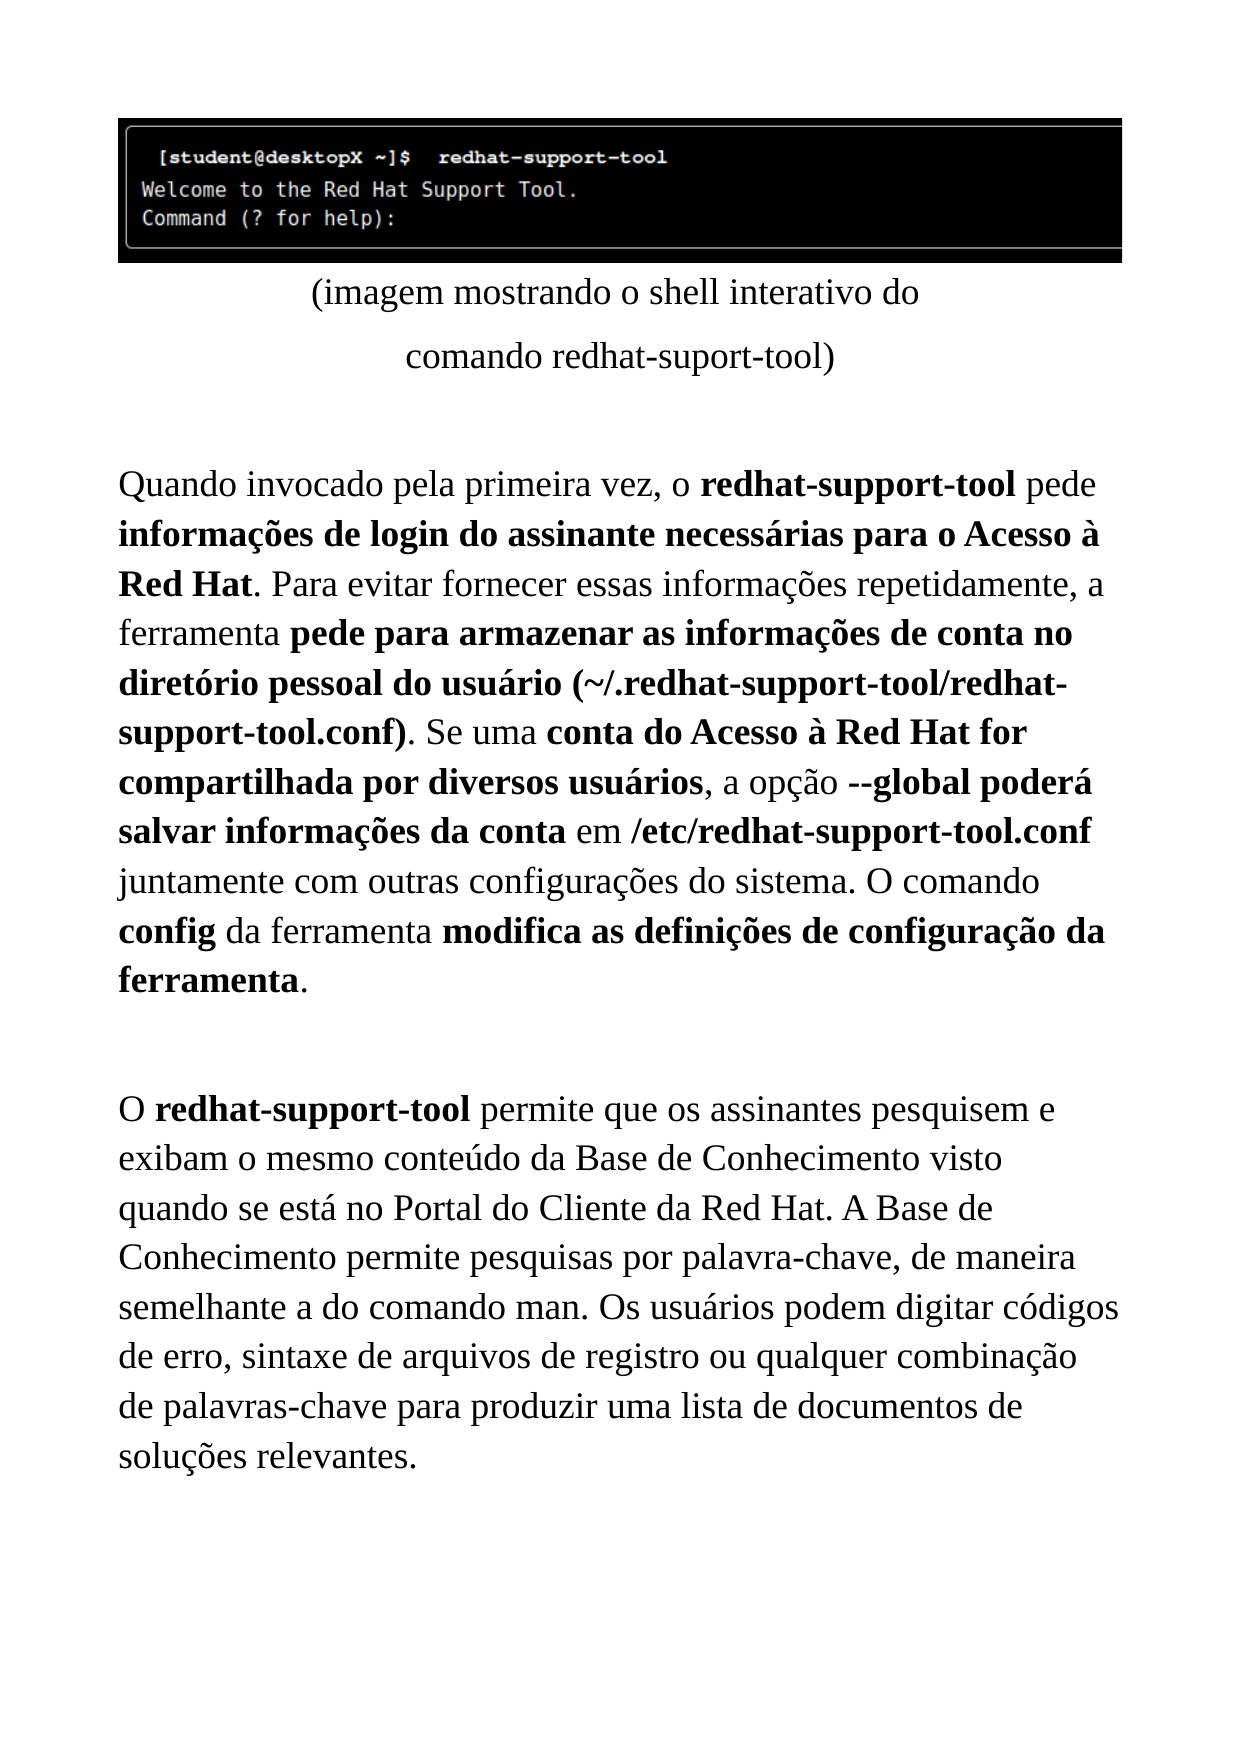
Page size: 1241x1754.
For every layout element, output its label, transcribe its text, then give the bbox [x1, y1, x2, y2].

text comando redhat-suport-tool) [118, 333, 1122, 377]
text Quando invocado pela primeira vez, o redhat-support-tool pede informações de login do assinante necessárias para o Acesso à Red Hat. Para evitar fornecer essas informações repetidamente, a ferramenta pede para armazenar as informações de conta no diretório pessoal do usuário (~/.redhat-support-tool/redhat-support-tool.conf). Se uma conta do Acesso à Red Hat for compartilhada por diversos usuários, a opção --global poderá salvar informações da conta em /etc/redhat-support-tool.conf juntamente com outras configurações do sistema. O comando config da ferramenta modifica as definições de configuração da ferramenta. [118, 462, 1122, 1001]
text O redhat-support-tool permite que os assinantes pesquisem e exibam o mesmo conteúdo da Base de Conhecimento visto quando se está no Portal do Cliente da Red Hat. A Base de Conhecimento permite pesquisas por palavra-chave, de maneira semelhante a do comando man. Os usuários podem digitar códigos de erro, sintaxe de arquivos de registro ou qualquer combinação de palavras-chave para produzir uma lista de documentos de soluções relevantes. [118, 1086, 1122, 1476]
text (imagem mostrando o shell interativo do [118, 263, 1122, 312]
picture [118, 118, 1123, 263]
